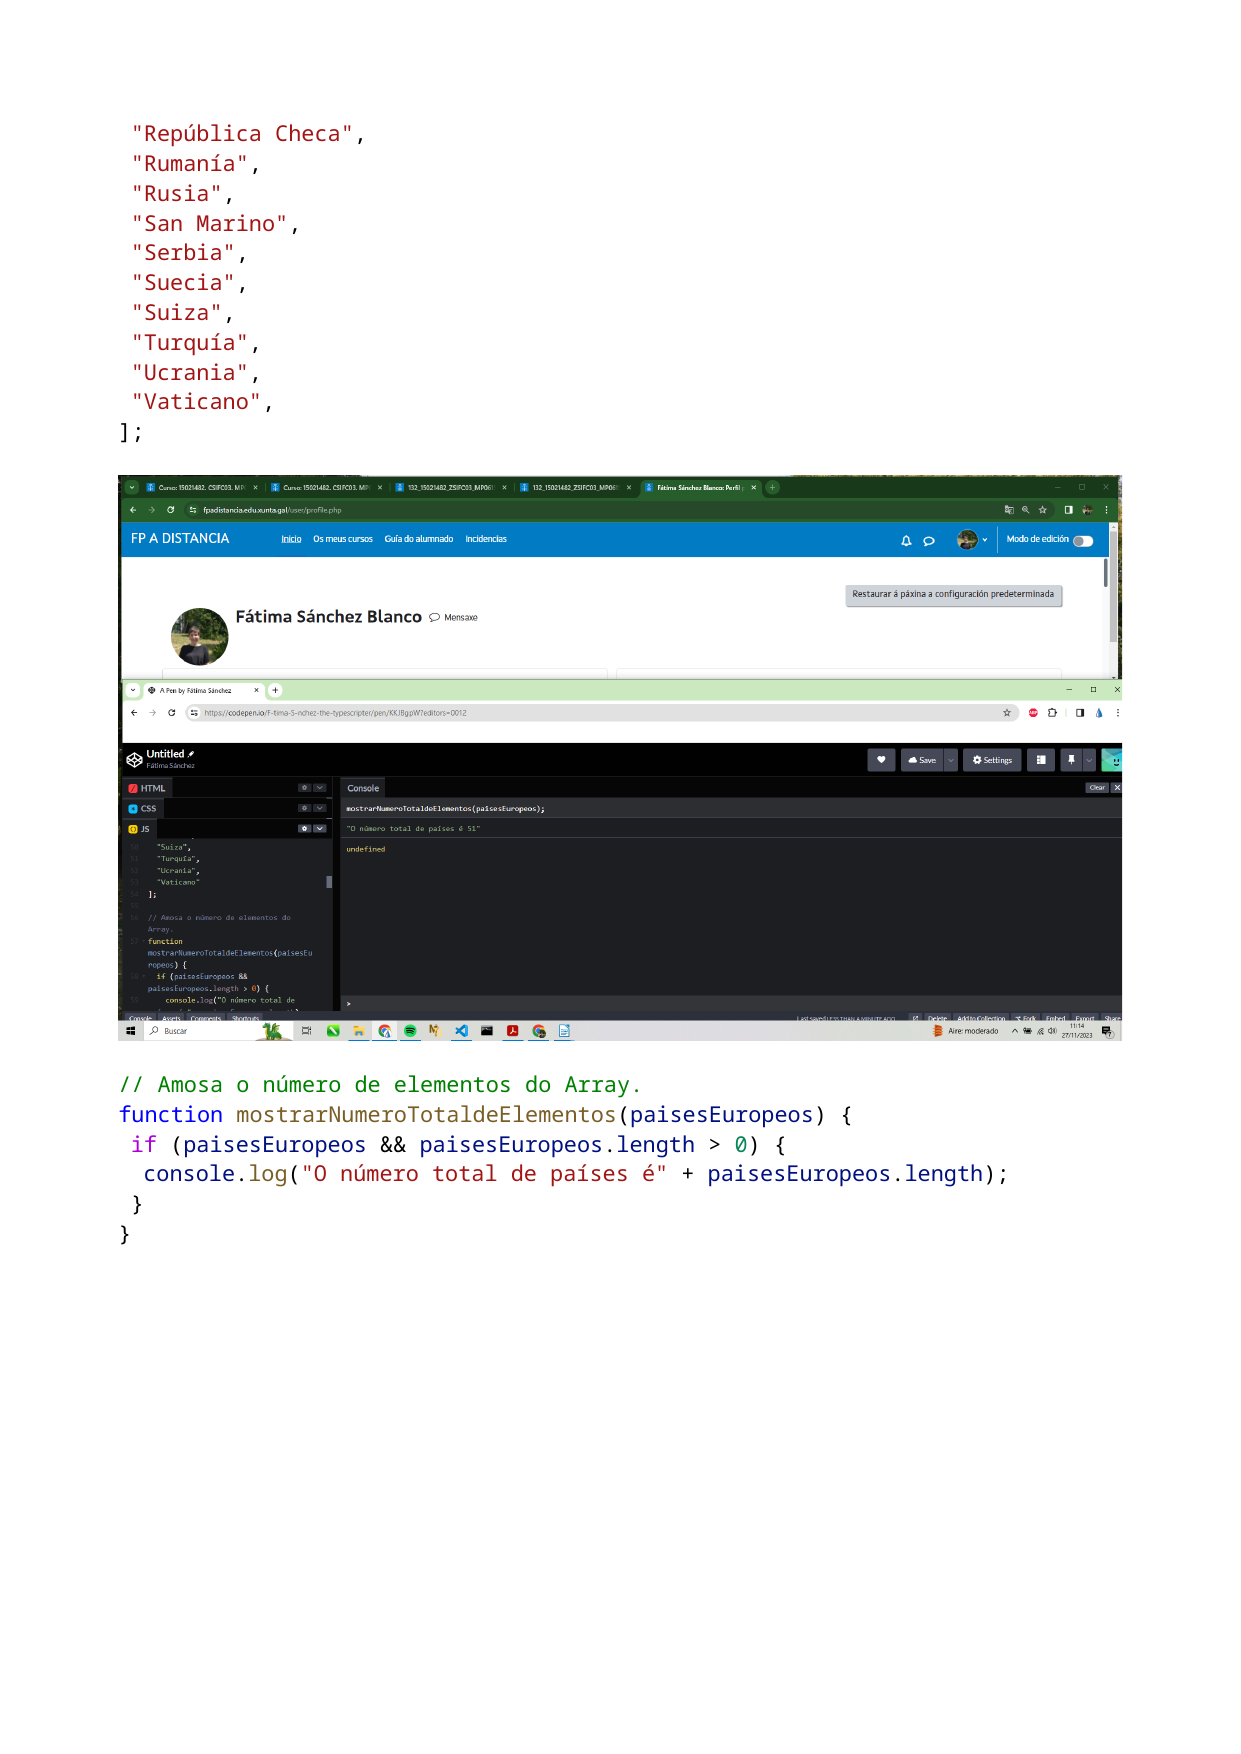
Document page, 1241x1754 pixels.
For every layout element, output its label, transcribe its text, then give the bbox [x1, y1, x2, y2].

text "San Marino", [118, 207, 1122, 237]
text } [118, 1218, 1122, 1248]
text "Turquía", [118, 327, 1122, 356]
text "Rumanía", [118, 148, 1122, 178]
text "Rusia", [118, 178, 1122, 207]
text if (paisesEuropeos && paisesEuropeos.length > 0) { [118, 1129, 1122, 1158]
text "Vaticano", [118, 386, 1122, 416]
text "Suiza", [118, 297, 1122, 327]
text ]; [118, 416, 1122, 446]
text } [118, 1188, 1122, 1218]
text "Suecia", [118, 267, 1122, 297]
text "Ucrania", [118, 356, 1122, 386]
text function mostrarNumeroTotaldeElementos(paisesEuropeos) { [118, 1099, 1122, 1129]
text "República Checa", [118, 118, 1122, 148]
picture [118, 475, 1123, 1041]
text "Serbia", [118, 237, 1122, 267]
text console.log("O número total de países é" + paisesEuropeos.length); [118, 1158, 1122, 1188]
text // Amosa o número de elementos do Array. [118, 1069, 1122, 1099]
